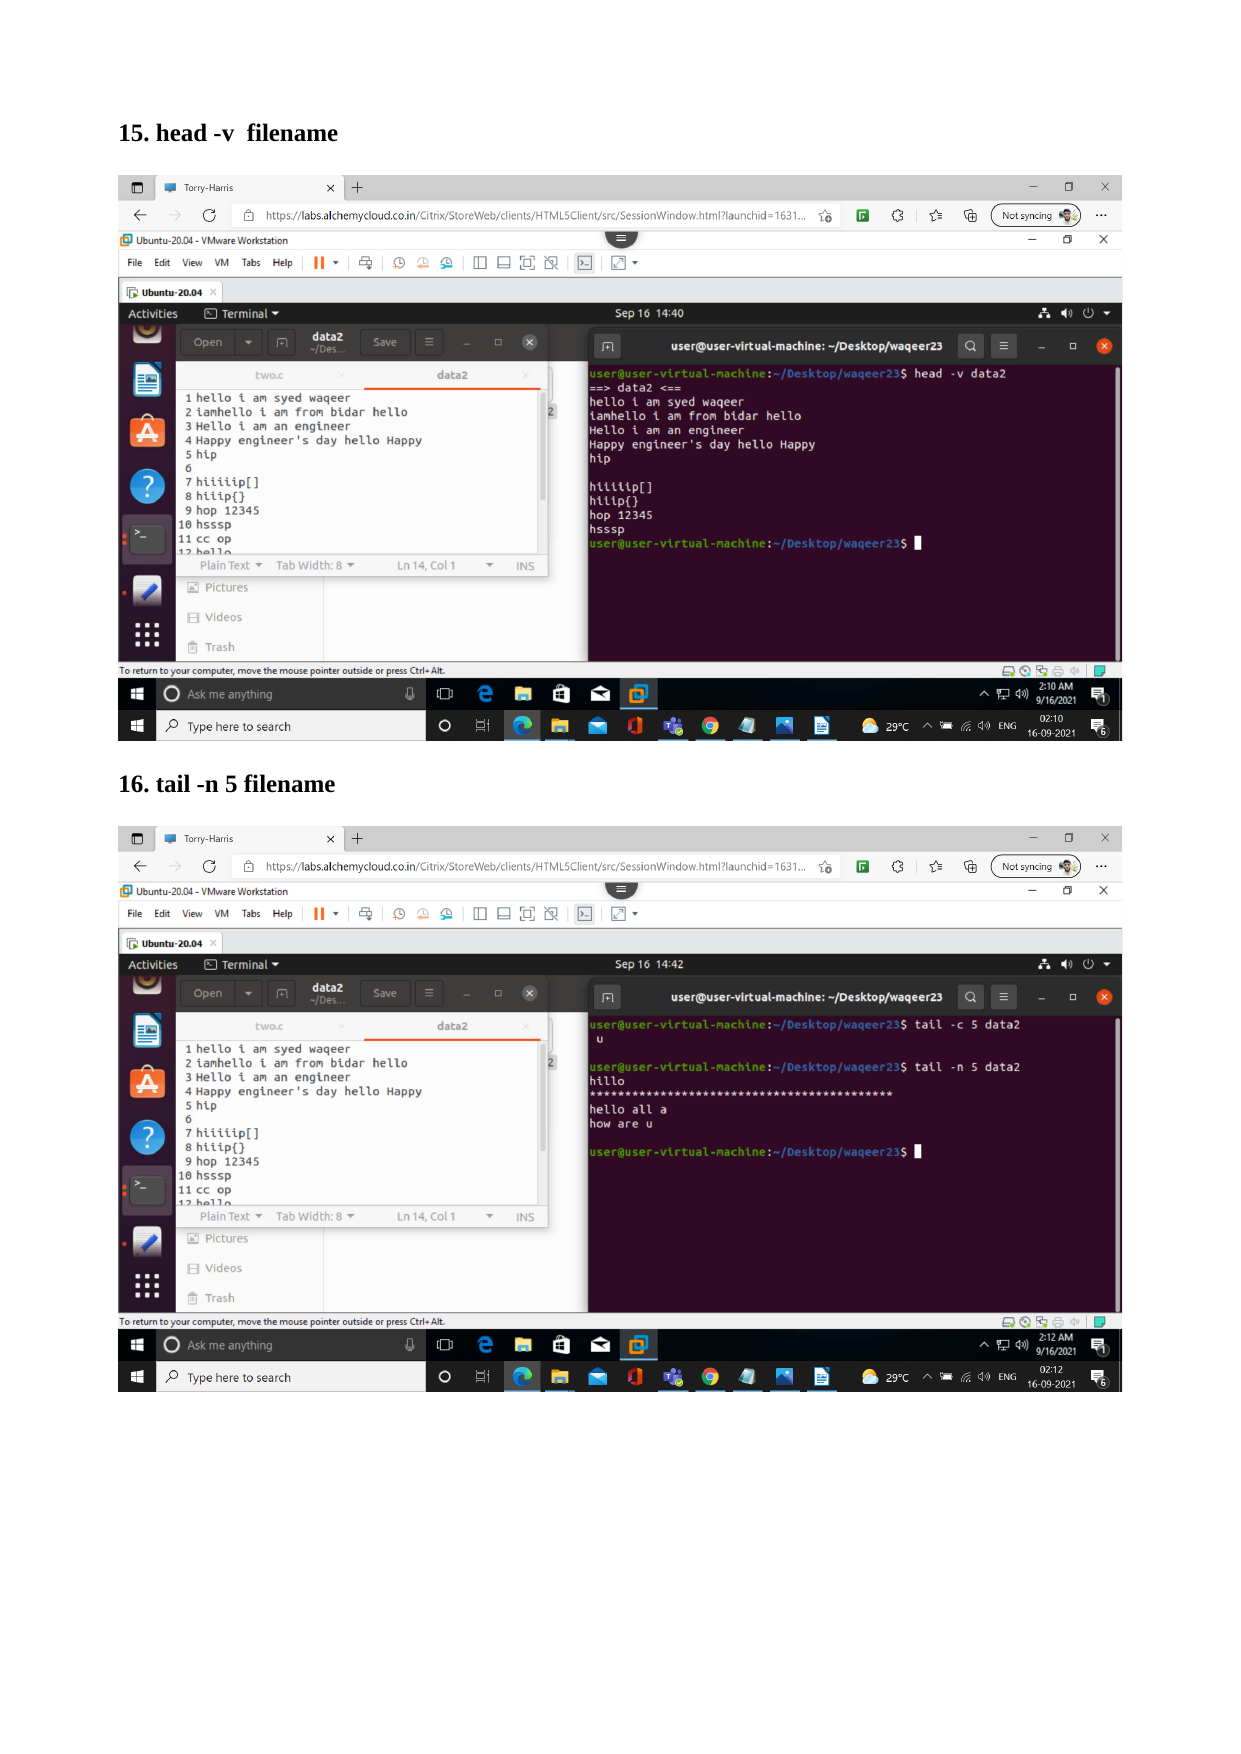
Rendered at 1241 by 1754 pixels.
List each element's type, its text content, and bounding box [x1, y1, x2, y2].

text 16. tail -n 5 filename [118, 769, 1122, 798]
picture [118, 175, 1123, 741]
picture [118, 826, 1123, 1392]
text 15. head -v filename [118, 118, 1122, 147]
